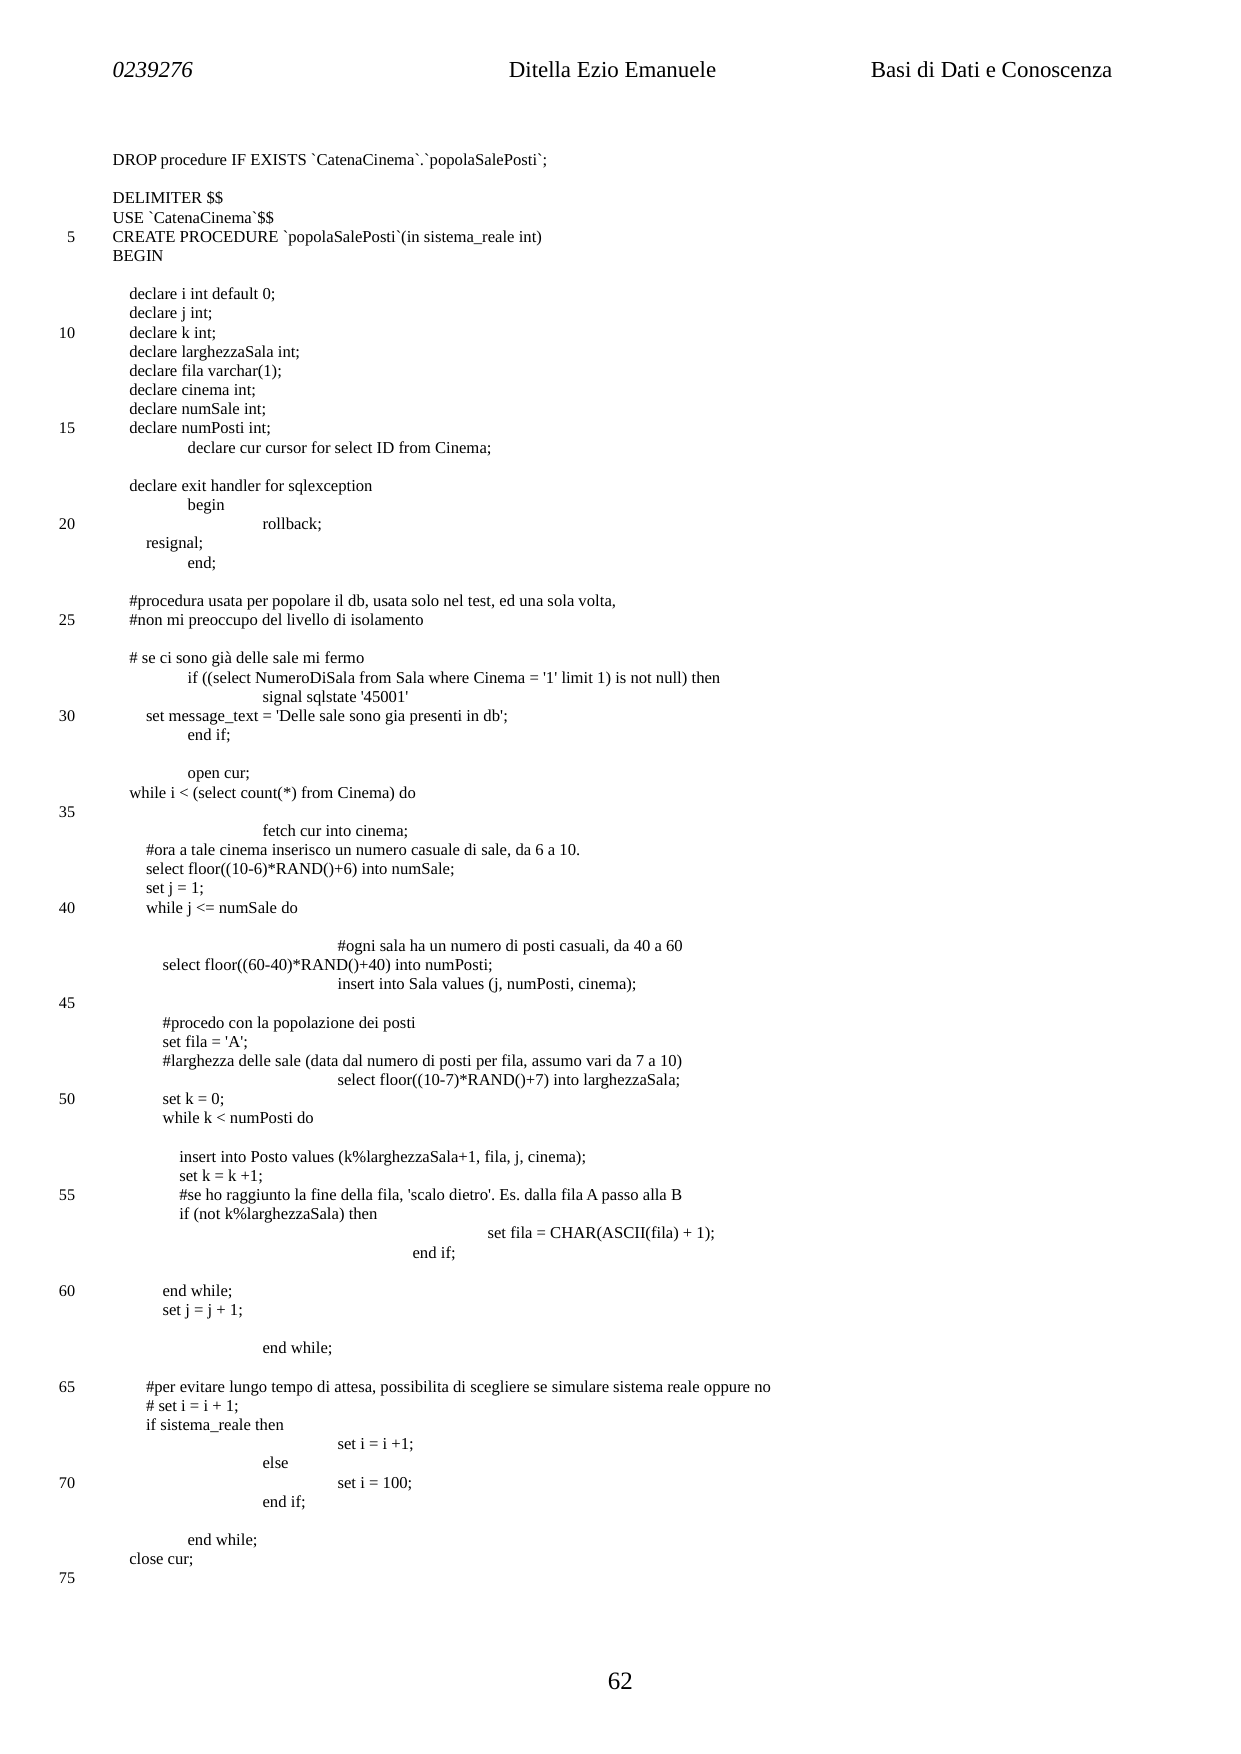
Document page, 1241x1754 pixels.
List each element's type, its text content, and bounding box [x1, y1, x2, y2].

text end if; [112, 1242, 1128, 1262]
text declare numSale int; [112, 399, 1128, 418]
text set k = k +1; [112, 1166, 1128, 1185]
text #ogni sala ha un numero di posti casuali, da 40 a 60 [112, 936, 1128, 955]
text close cur; [112, 1549, 1128, 1568]
text set fila = CHAR(ASCII(fila) + 1); [112, 1223, 1128, 1242]
text set j = 1; [112, 878, 1128, 897]
text #procedo con la popolazione dei posti [112, 1012, 1128, 1032]
text #per evitare lungo tempo di attesa, possibilita di scegliere se simulare sistema reale oppure no [112, 1377, 1128, 1396]
text if sistema_reale then [112, 1415, 1128, 1434]
text set message_text = 'Delle sale sono gia presenti in db'; [112, 706, 1128, 725]
text BEGIN [112, 246, 1128, 265]
text set fila = 'A'; [112, 1032, 1128, 1051]
text #procedura usata per popolare il db, usata solo nel test, ed una sola volta, [112, 591, 1128, 610]
text # set i = i + 1; [112, 1396, 1128, 1415]
text open cur; [112, 763, 1128, 782]
text select floor((10-6)*RAND()+6) into numSale; [112, 859, 1128, 878]
text declare fila varchar(1); [112, 361, 1128, 380]
text #larghezza delle sale (data dal numero di posti per fila, assumo vari da 7 a 10) [112, 1051, 1128, 1070]
text #ora a tale cinema inserisco un numero casuale di sale, da 6 a 10. [112, 840, 1128, 859]
text DELIMITER $$ [112, 188, 1128, 207]
text # se ci sono già delle sale mi fermo [112, 648, 1128, 667]
text begin [112, 495, 1128, 514]
text insert into Sala values (j, numPosti, cinema); [112, 974, 1128, 993]
text declare j int; [112, 303, 1128, 322]
text select floor((60-40)*RAND()+40) into numPosti; [112, 955, 1128, 974]
text fetch cur into cinema; [112, 821, 1128, 840]
text declare cur cursor for select ID from Cinema; [112, 437, 1128, 457]
text end while; [112, 1338, 1128, 1357]
text declare exit handler for sqlexception [112, 476, 1128, 495]
text end if; [112, 725, 1128, 744]
text while j <= numSale do [112, 897, 1128, 917]
text declare numPosti int; [112, 418, 1128, 437]
text USE `CatenaCinema`$$ [112, 207, 1128, 227]
text while k < numPosti do [112, 1108, 1128, 1127]
text declare cinema int; [112, 380, 1128, 399]
text end while; [112, 1281, 1128, 1300]
text signal sqlstate '45001' [112, 687, 1128, 706]
text else [112, 1453, 1128, 1472]
text #se ho raggiunto la fine della fila, 'scalo dietro'. Es. dalla fila A passo alla B [112, 1185, 1128, 1204]
text while i < (select count(*) from Cinema) do [112, 782, 1128, 802]
text end; [112, 552, 1128, 572]
text #non mi preoccupo del livello di isolamento [112, 610, 1128, 629]
text set k = 0; [112, 1089, 1128, 1108]
text resignal; [112, 533, 1128, 552]
text end while; [112, 1530, 1128, 1549]
text set i = i +1; [112, 1434, 1128, 1453]
text end if; [112, 1492, 1128, 1511]
text declare larghezzaSala int; [112, 342, 1128, 361]
text set i = 100; [112, 1472, 1128, 1492]
text set j = j + 1; [112, 1300, 1128, 1319]
text CREATE PROCEDURE `popolaSalePosti`(in sistema_reale int) [112, 227, 1128, 246]
text rollback; [112, 514, 1128, 533]
text if (not k%larghezzaSala) then [112, 1204, 1128, 1223]
text DROP procedure IF EXISTS `CatenaCinema`.`popolaSalePosti`; [112, 150, 1128, 169]
text insert into Posto values (k%larghezzaSala+1, fila, j, cinema); [112, 1147, 1128, 1166]
text select floor((10-7)*RAND()+7) into larghezzaSala; [112, 1070, 1128, 1089]
text if ((select NumeroDiSala from Sala where Cinema = '1' limit 1) is not null) then [112, 667, 1128, 687]
text declare k int; [112, 322, 1128, 342]
text declare i int default 0; [112, 284, 1128, 303]
